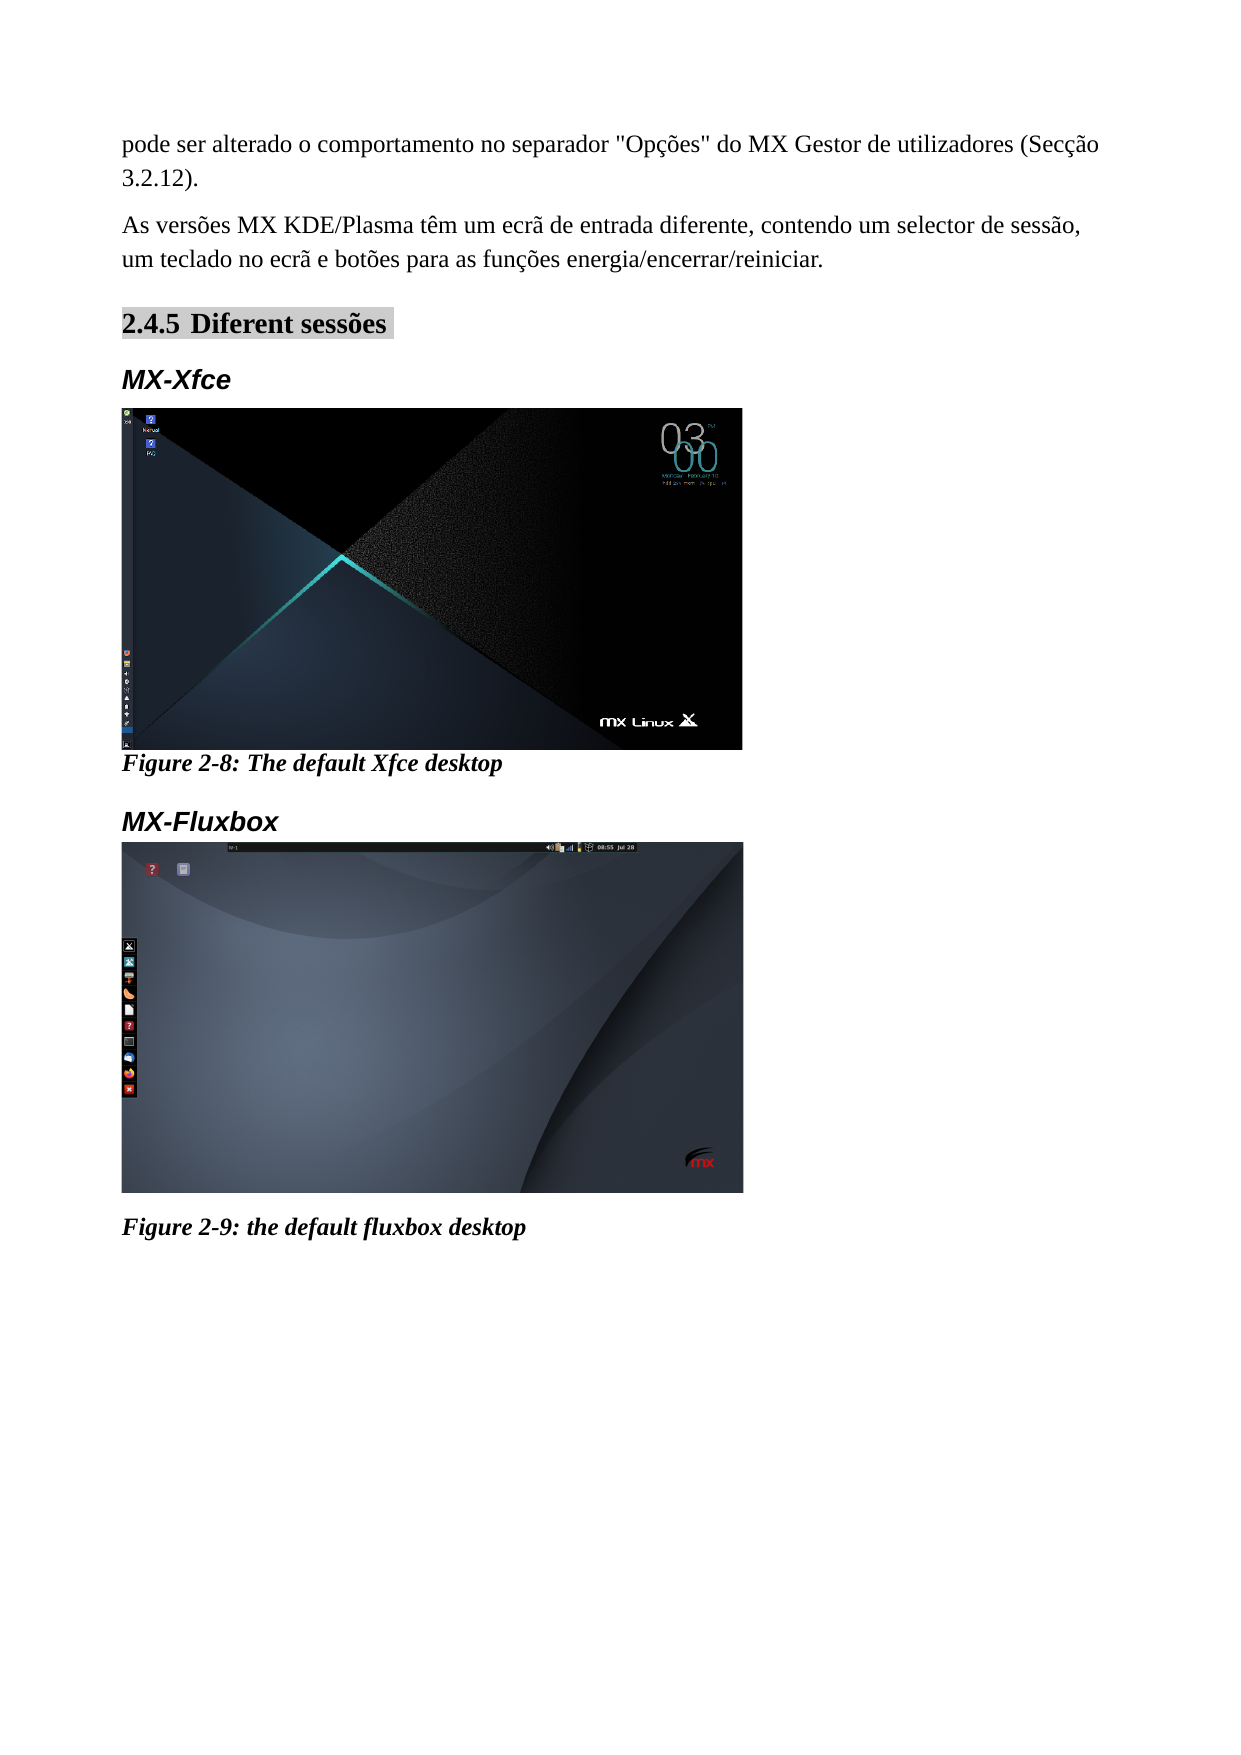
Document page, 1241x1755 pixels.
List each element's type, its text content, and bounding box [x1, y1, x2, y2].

subtitle MX-Fluxbox [115, 800, 1122, 837]
picture [121, 842, 744, 1193]
text As versões MX KDE/Plasma têm um ecrã de entrada diferente, contendo um selector de sessão, um teclado no ecrã e botões para as funções energia/encerrar/reiniciar. [115, 205, 1122, 273]
picture [121, 408, 743, 750]
text Figure 2-9: the default fluxbox desktop [115, 1206, 1122, 1240]
subtitle 2.4.5 Diferent sessões [115, 301, 1122, 339]
text pode ser alterado o comportamento no separador "Opções" do MX Gestor de utilizadores (Secção 3.2.12). [115, 124, 1122, 192]
text Figure 2-8: The default Xfce desktop [115, 749, 1122, 777]
subtitle MX-Xfce [115, 358, 1122, 396]
